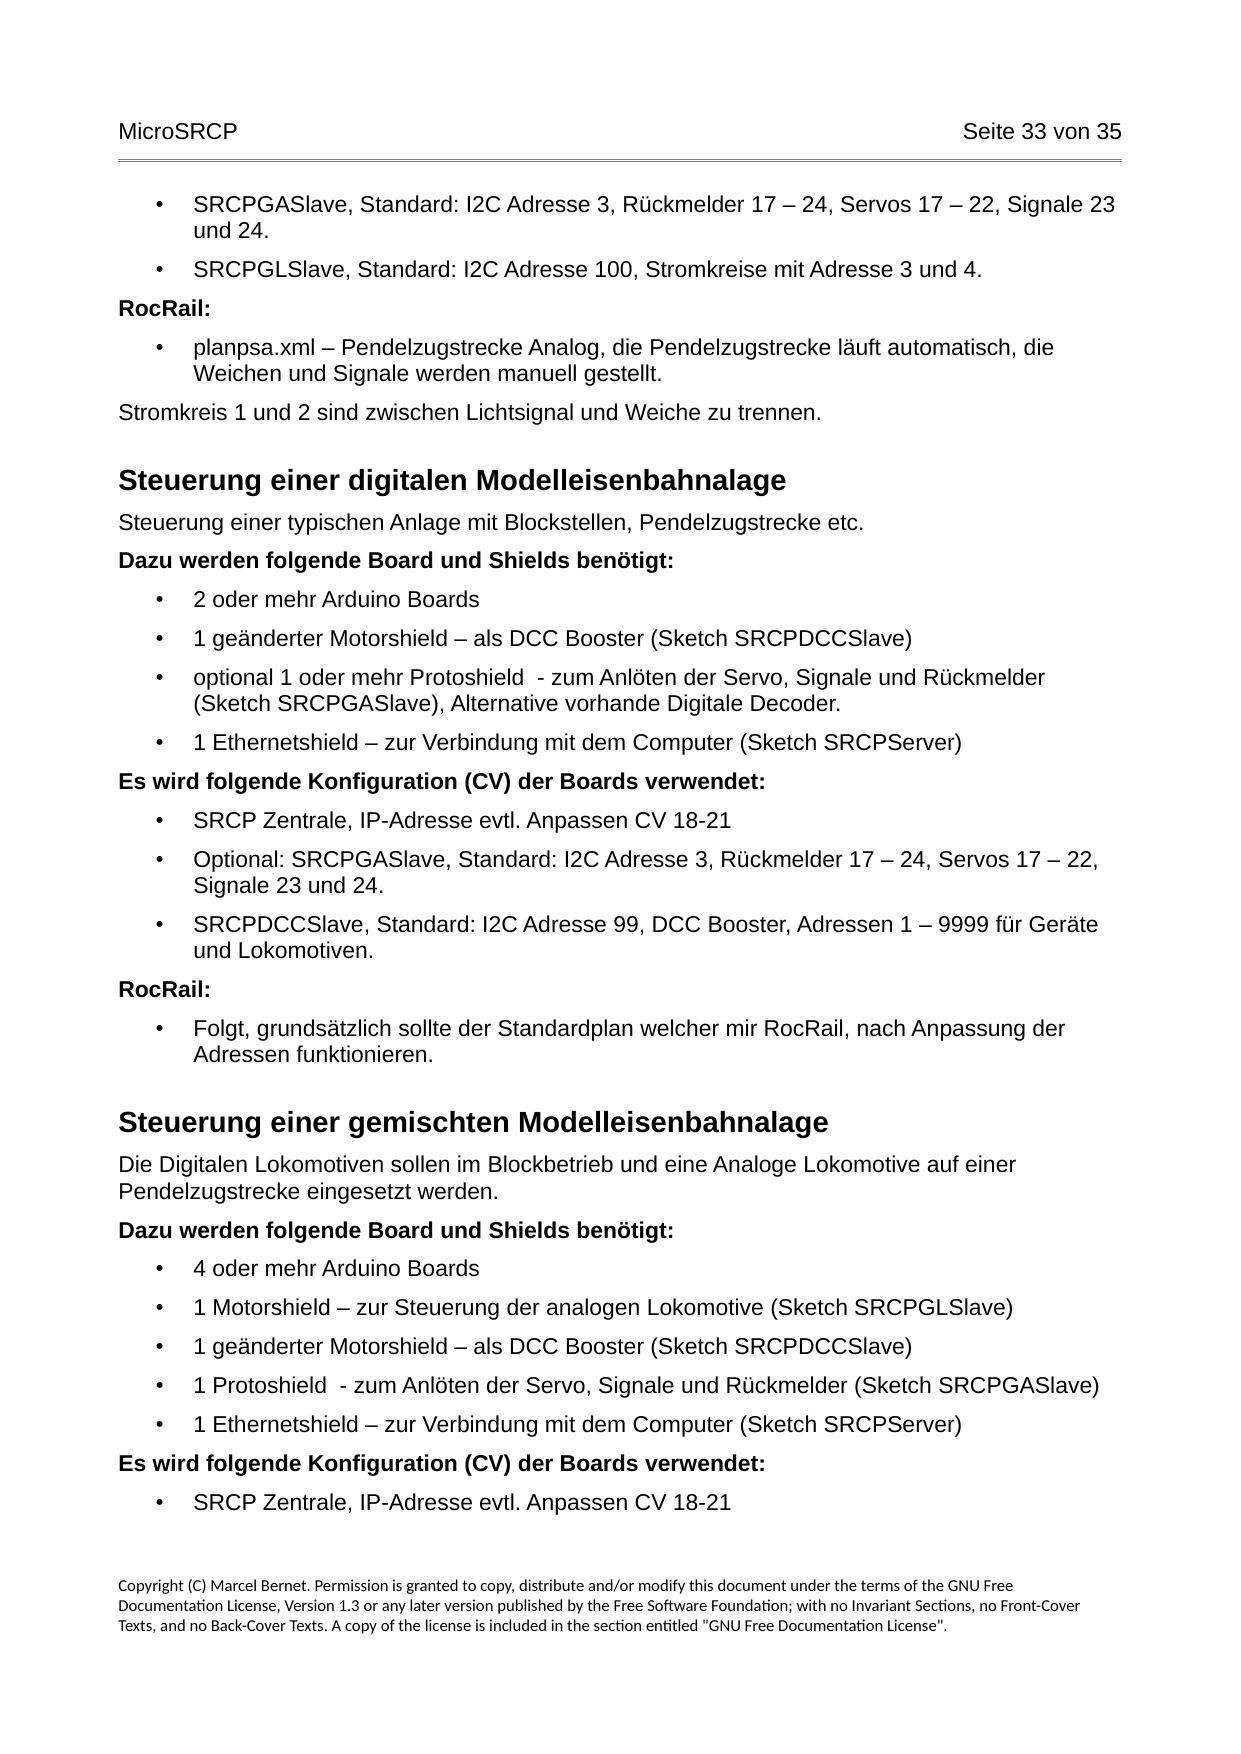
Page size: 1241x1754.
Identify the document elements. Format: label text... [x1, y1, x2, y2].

list 1 Ethernetshield – zur Verbindung mit dem Computer (Sketch SRCPServer) [156, 1411, 1122, 1437]
text Die Digitalen Lokomotiven sollen im Blockbetrieb und eine Analoge Lokomotive auf einer Pendelzugstrecke eingesetzt werden. [118, 1151, 1122, 1204]
subtitle Steuerung einer gemischten Modelleisenbahnalage [118, 1105, 1122, 1139]
list optional 1 oder mehr Protoshield - zum Anlöten der Servo, Signale und Rückmelder (Sketch SRCPGASlave), Alternative vorhande Digitale Decoder. [156, 664, 1122, 717]
text RocRail: [118, 976, 1122, 1003]
list SRCPDCCSlave, Standard: I2C Adresse 99, DCC Booster, Adressen 1 – 9999 für Geräte und Lokomotiven. [156, 911, 1122, 964]
text Stromkreis 1 und 2 sind zwischen Lichtsignal und Weiche zu trennen. [118, 399, 1122, 425]
list 4 oder mehr Arduino Boards [156, 1255, 1122, 1282]
list planpsa.xml – Pendelzugstrecke Analog, die Pendelzugstrecke läuft automatisch, die Weichen und Signale werden manuell gestellt. [156, 333, 1122, 386]
list 1 Motorshield – zur Steuerung der analogen Lokomotive (Sketch SRCPGLSlave) [156, 1294, 1122, 1321]
list 1 Ethernetshield – zur Verbindung mit dem Computer (Sketch SRCPServer) [156, 729, 1122, 756]
list SRCPGASlave, Standard: I2C Adresse 3, Rückmelder 17 – 24, Servos 17 – 22, Signale 23 und 24. [156, 191, 1122, 243]
list SRCPGLSlave, Standard: I2C Adresse 100, Stromkreise mit Adresse 3 und 4. [156, 256, 1122, 282]
subtitle Steuerung einer digitalen Modelleisenbahnalage [118, 463, 1122, 496]
list 1 geänderter Motorshield – als DCC Booster (Sketch SRCPDCCSlave) [156, 1333, 1122, 1359]
list 1 Protoshield - zum Anlöten der Servo, Signale und Rückmelder (Sketch SRCPGASlave) [156, 1372, 1122, 1398]
list Folgt, grundsätzlich sollte der Standardplan welcher mir RocRail, nach Anpassung der Adressen funktionieren. [156, 1015, 1122, 1068]
text Es wird folgende Konfiguration (CV) der Boards verwendet: [118, 1450, 1122, 1476]
text RocRail: [118, 295, 1122, 321]
list SRCP Zentrale, IP-Adresse evtl. Anpassen CV 18-21 [156, 807, 1122, 833]
list 2 oder mehr Arduino Boards [156, 586, 1122, 613]
text Dazu werden folgende Board und Shields benötigt: [118, 1217, 1122, 1243]
text Dazu werden folgende Board und Shields benötigt: [118, 547, 1122, 574]
list SRCP Zentrale, IP-Adresse evtl. Anpassen CV 18-21 [156, 1488, 1122, 1515]
text Es wird folgende Konfiguration (CV) der Boards verwendet: [118, 768, 1122, 794]
list Optional: SRCPGASlave, Standard: I2C Adresse 3, Rückmelder 17 – 24, Servos 17 – 22, Signale 23 und 24. [156, 846, 1122, 898]
list 1 geänderter Motorshield – als DCC Booster (Sketch SRCPDCCSlave) [156, 625, 1122, 652]
text Steuerung einer typischen Anlage mit Blockstellen, Pendelzugstrecke etc. [118, 509, 1122, 535]
